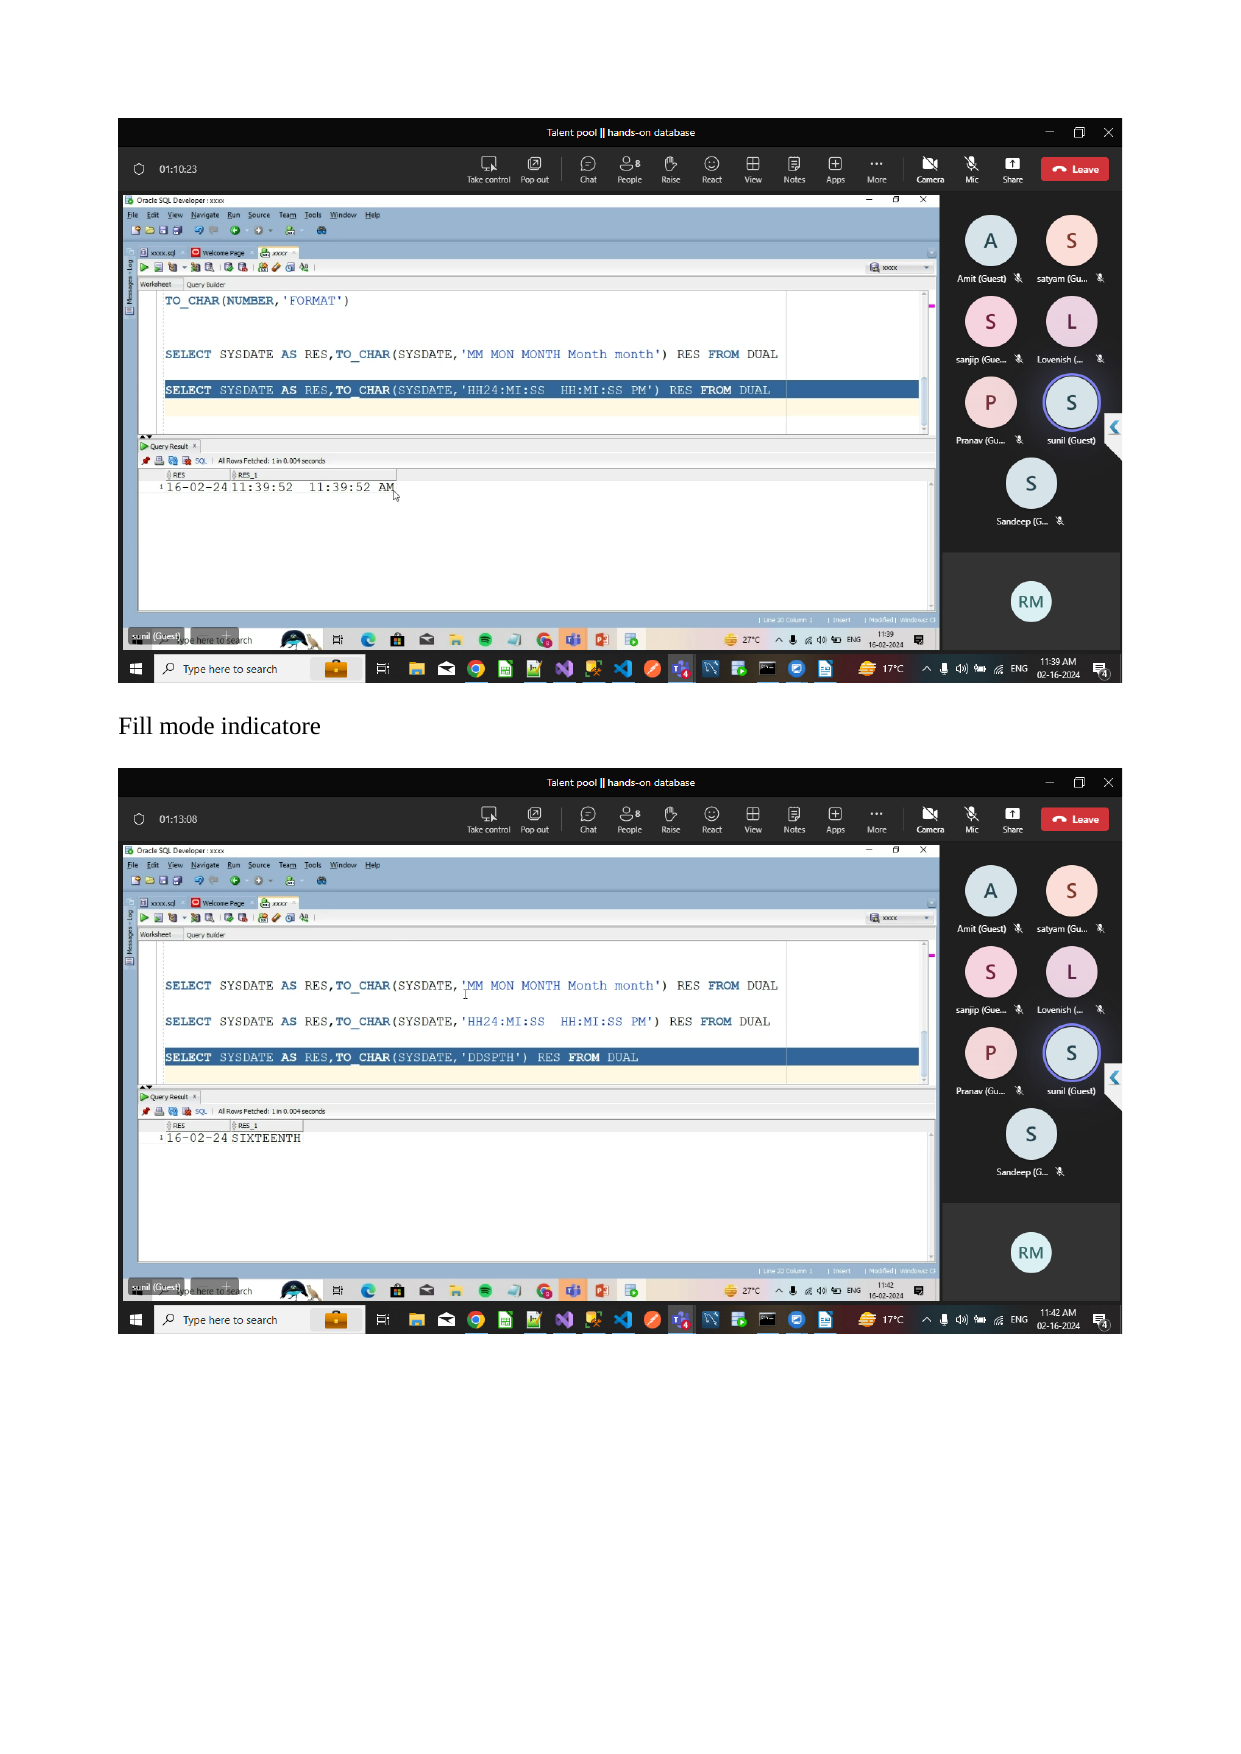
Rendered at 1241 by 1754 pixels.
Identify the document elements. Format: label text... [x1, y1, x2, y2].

text Fill mode indicatore [118, 711, 1122, 740]
picture [118, 118, 1123, 683]
picture [118, 768, 1123, 1334]
